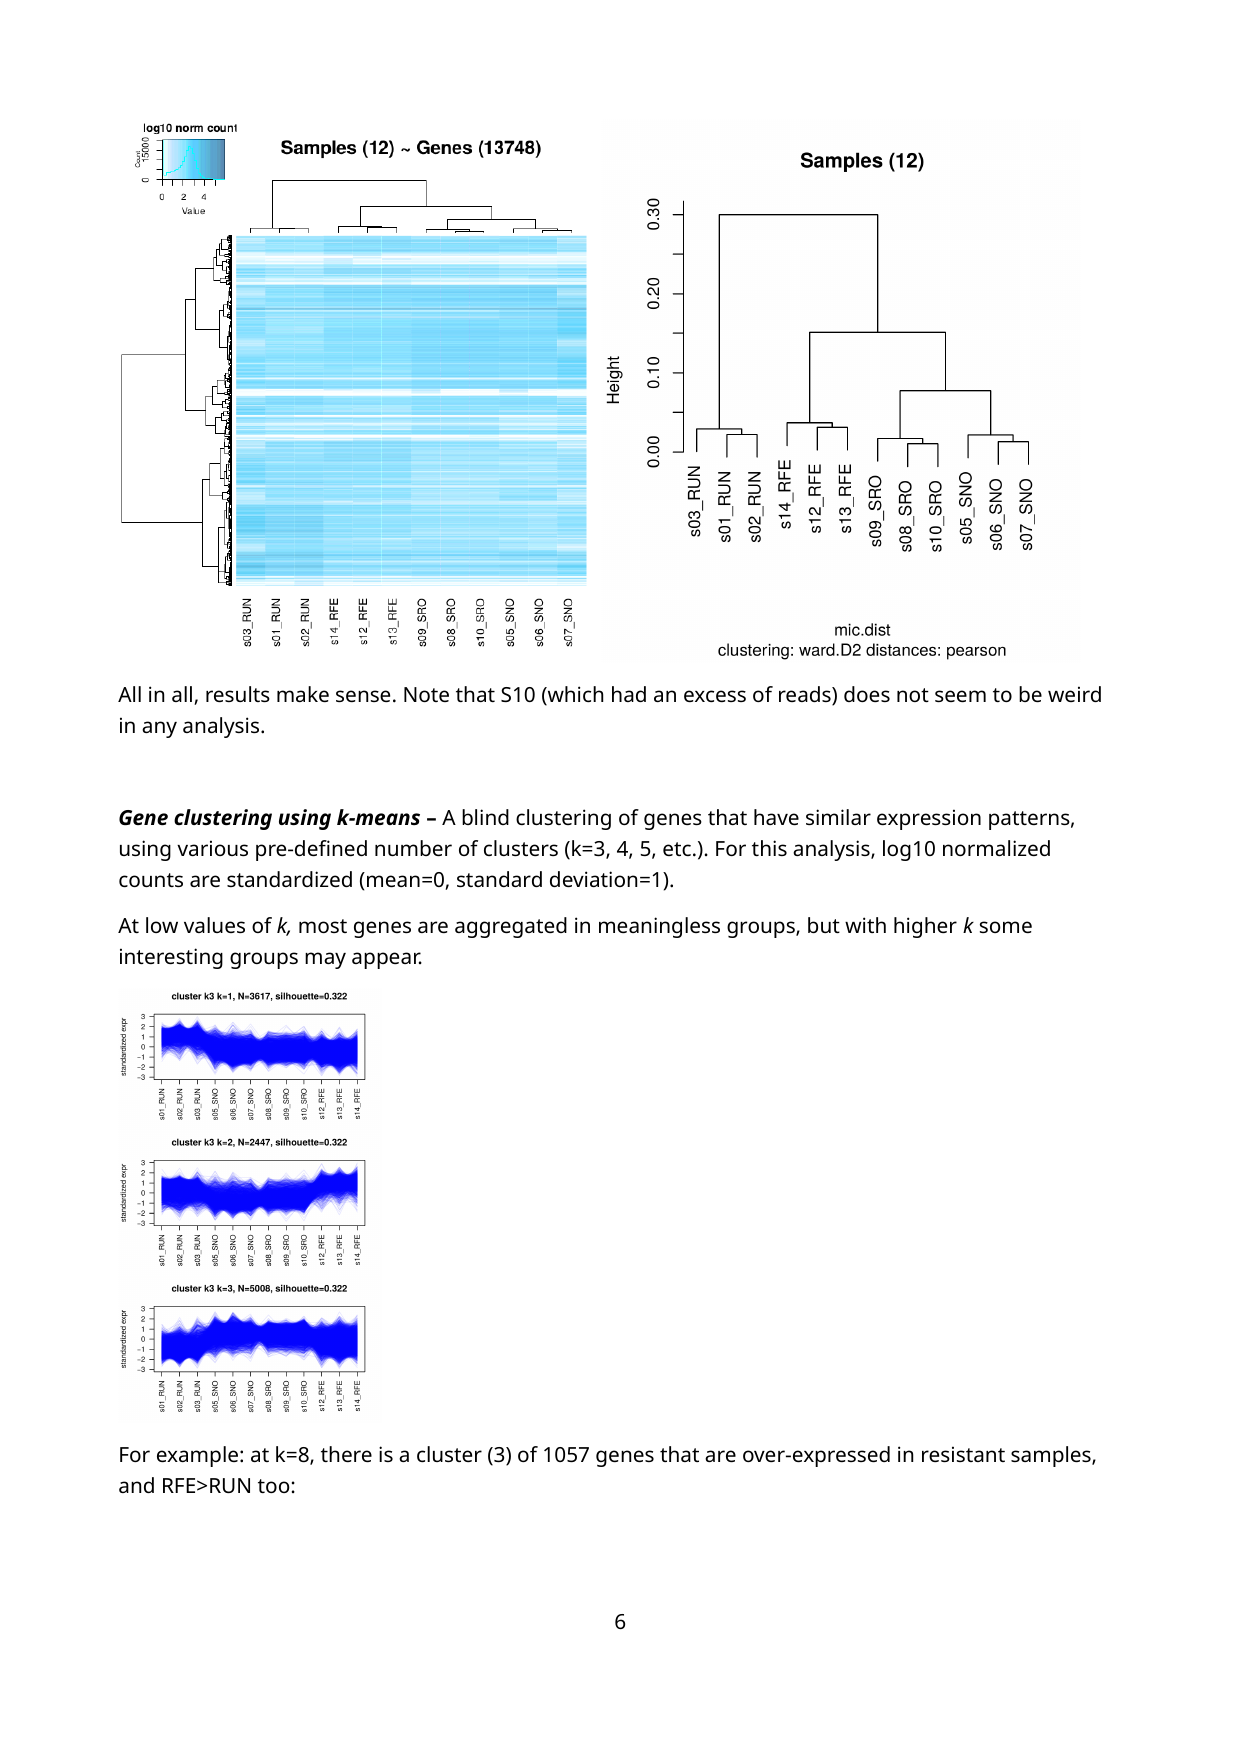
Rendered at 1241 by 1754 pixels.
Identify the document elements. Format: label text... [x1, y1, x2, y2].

text All in all, results make sense. Note that S10 (which had an excess of reads) does not seem to be weird in any analysis. [118, 680, 1122, 740]
text For example: at k=8, there is a cluster (3) of 1057 genes that are over-expressed in resistant samples, and RFE>RUN too: [118, 1440, 1122, 1499]
picture [118, 988, 382, 1423]
text At low values of k, most genes are aggregated in meaningless groups, but with higher k some interesting groups may appear. [118, 911, 1122, 971]
text Gene clustering using k-means – A blind clustering of genes that have similar expression patterns, using various pre-defined number of clusters (k=3, 4, 5, etc.). For this analysis, log10 normalized counts are standardized (mean=0, standard deviation=1). [118, 803, 1122, 894]
picture [118, 118, 1082, 663]
